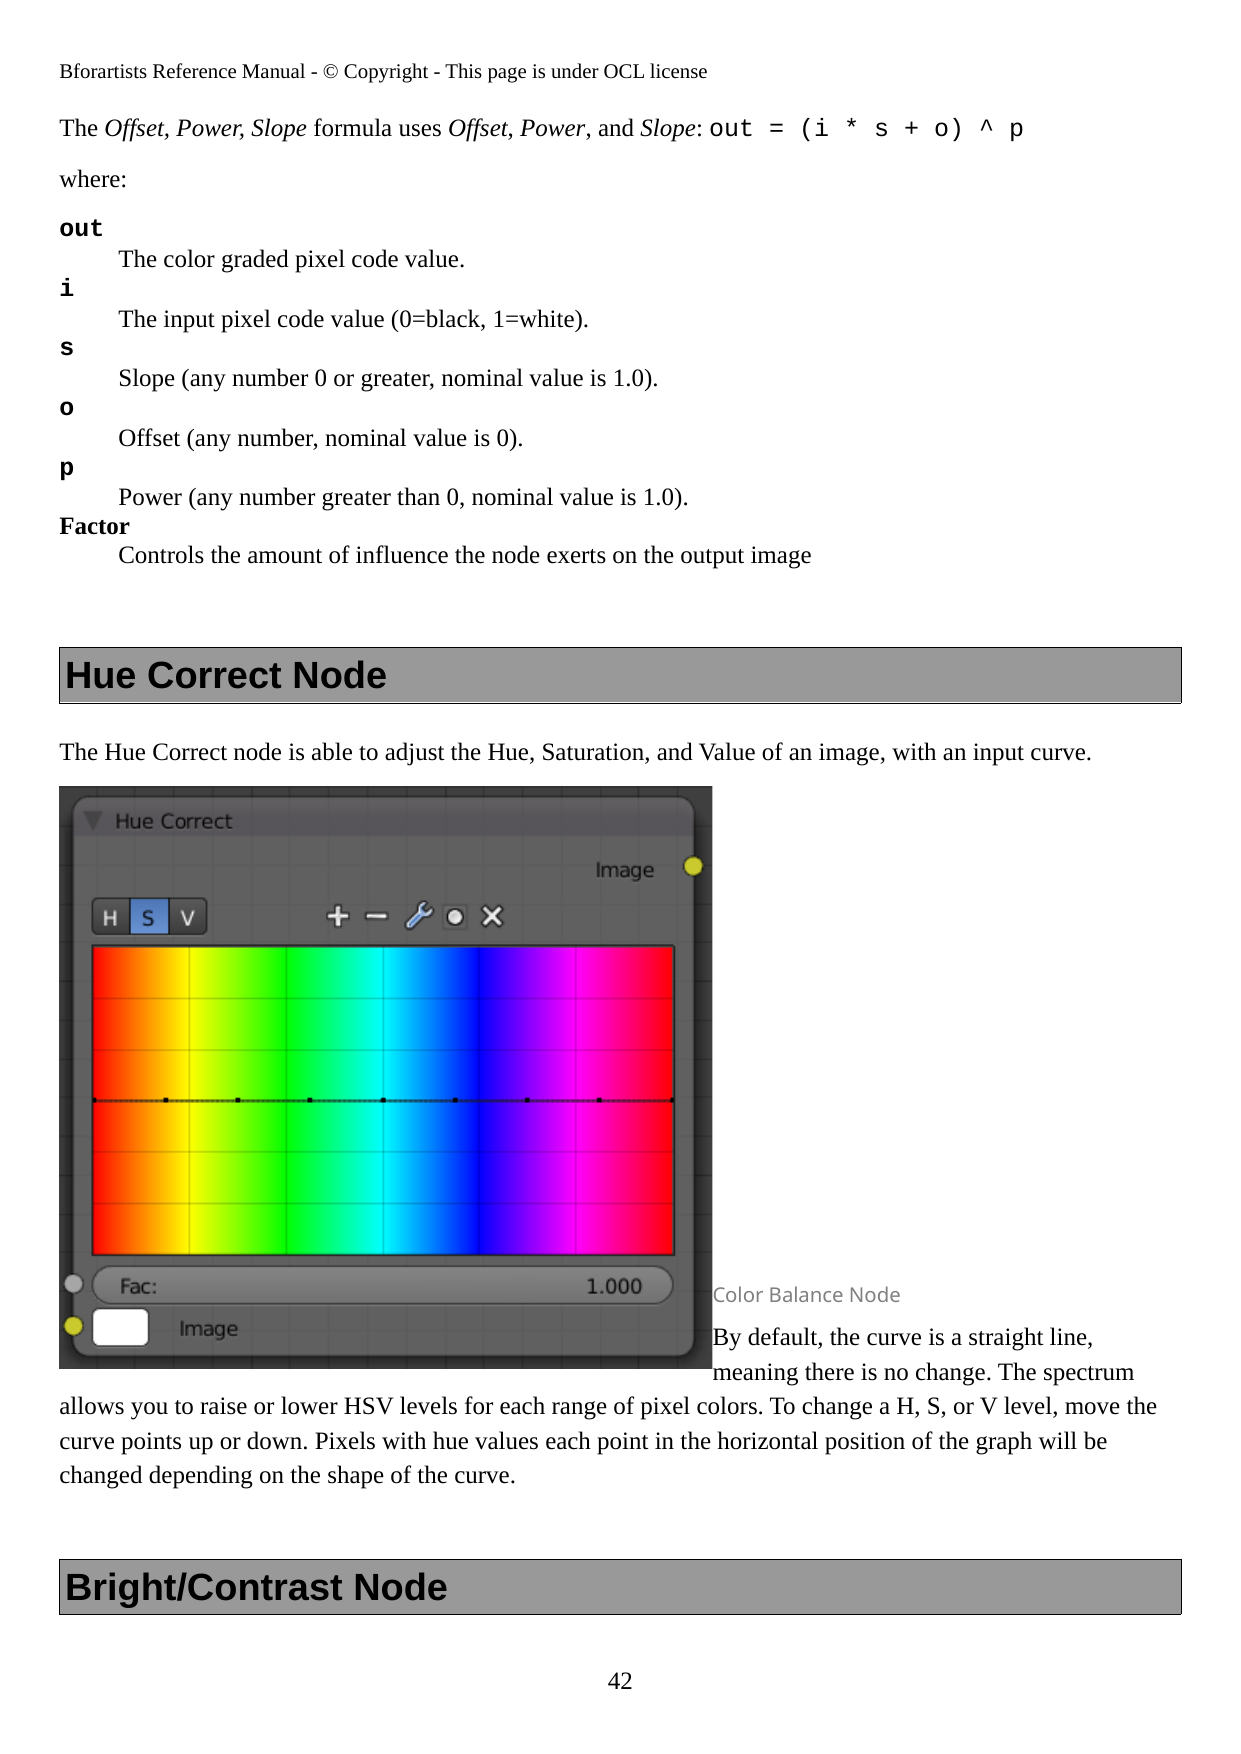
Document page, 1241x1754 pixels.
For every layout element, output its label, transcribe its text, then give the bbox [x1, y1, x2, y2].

subtitle out [59, 213, 1181, 244]
list The input pixel code value (0=black, 1=white). [118, 304, 1181, 332]
table_header Bright/Contrast Node [60, 1560, 1181, 1614]
subtitle o [59, 392, 1181, 423]
subtitle Factor [59, 511, 1181, 540]
picture [59, 786, 713, 1369]
list Slope (any number 0 or greater, nominal value is 1.0). [118, 363, 1181, 392]
text By default, the curve is a straight line, meaning there is no change. The spectrum allows you to raise or lower HSV levels for each range of pixel colors. To change a H, S, or V level, move the curve points up or down. Pixels with hue values each point in the horizontal position of the graph will be changed depending on the shape of the curve. [59, 1322, 1181, 1489]
list The color graded pixel code value. [118, 244, 1181, 273]
list Offset (any number, nominal value is 0). [118, 423, 1181, 452]
text The Hue Correct node is able to adjust the Hue, Saturation, and Value of an image, with an input curve. [59, 737, 1181, 766]
text Color Balance Node [713, 1277, 1181, 1308]
subtitle p [59, 452, 1181, 482]
text where: [59, 164, 1181, 193]
list Power (any number greater than 0, nominal value is 1.0). [118, 482, 1181, 511]
subtitle s [59, 332, 1181, 363]
list Controls the amount of influence the node exerts on the output image [118, 540, 1181, 569]
table_header Hue Correct Node [60, 648, 1181, 702]
subtitle i [59, 273, 1181, 304]
text The Offset, Power, Slope formula uses Offset, Power, and Slope: out = (i * s + o) ^ p [59, 113, 1181, 143]
